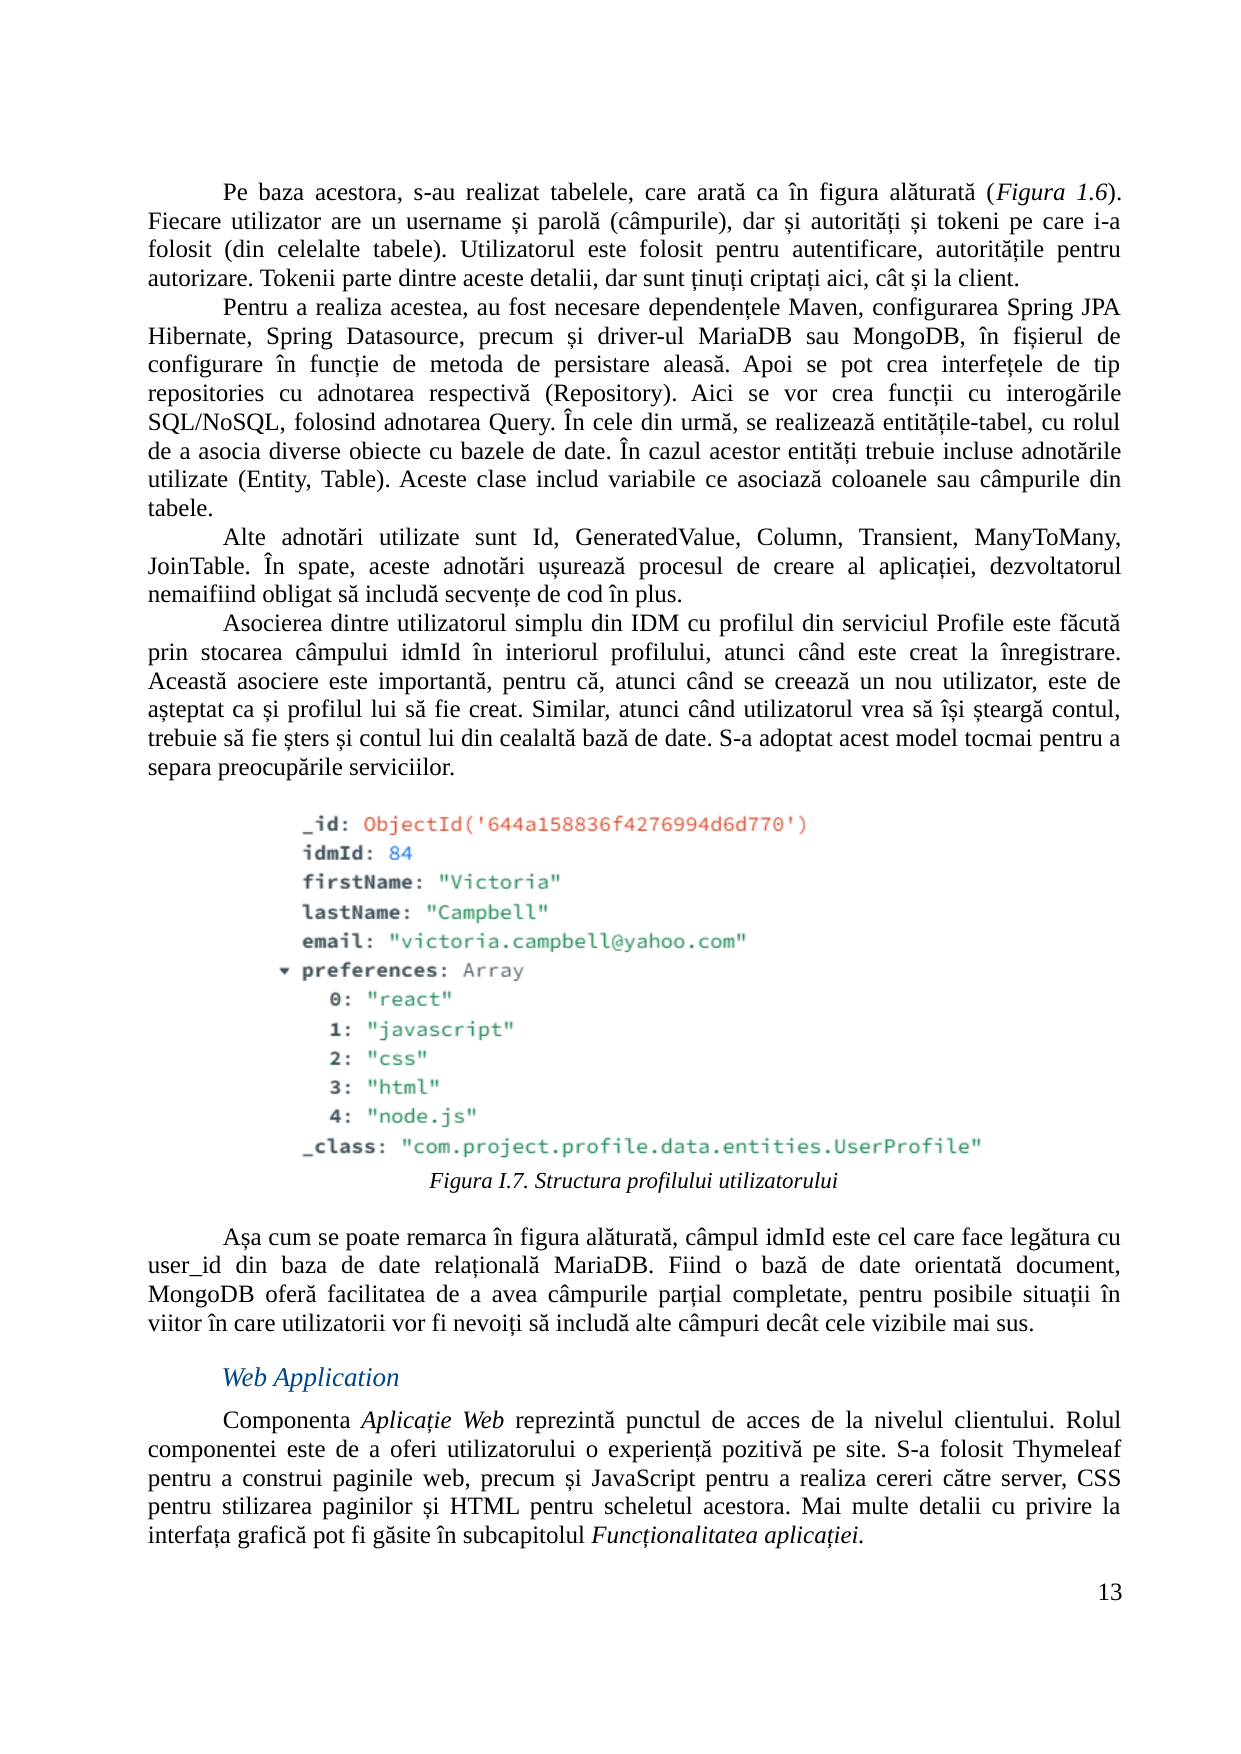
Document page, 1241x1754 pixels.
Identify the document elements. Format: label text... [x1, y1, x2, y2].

text Pe baza acestora, s-au realizat tabelele, care arată ca în figura alăturată (Figura 1.6). Fiecare utilizator are un username și parolă (câmpurile), dar și autorități și tokeni pe care i-a folosit (din celelalte tabele). Utilizatorul este folosit pentru autentificare, autoritățile pentru autorizare. Tokenii parte dintre aceste detalii, dar sunt ținuți criptați aici, cât și la client. [148, 177, 1122, 292]
text Figura I.7. Structura profilului utilizatorului [148, 1167, 1122, 1193]
text Asocierea dintre utilizatorul simplu din IDM cu profilul din serviciul Profile este făcută prin stocarea câmpului idmId în interiorul profilului, atunci când este creat la înregistrare. Această asociere este importantă, pentru că, atunci când se creează un nou utilizator, este de așteptat ca și profilul lui să fie creat. Similar, atunci când utilizatorul vrea să își șteargă contul, trebuie să fie șters și contul lui din cealaltă bază de date. S-a adoptat acest model tocmai pentru a separa preocupările serviciilor. [148, 608, 1122, 781]
text Componenta Aplicație Web reprezintă punctul de acces de la nivelul clientului. Rolul componentei este de a oferi utilizatorului o experiență pozitivă pe site. S-a folosit Thymeleaf pentru a construi paginile web, precum și JavaScript pentru a realiza cereri către server, CSS pentru stilizarea paginilor și HTML pentru scheletul acestora. Mai multe detalii cu privire la interfața grafică pot fi găsite în subcapitolul Funcționalitatea aplicației. [148, 1405, 1122, 1549]
text Pentru a realiza acestea, au fost necesare dependențele Maven, configurarea Spring JPA Hibernate, Spring Datasource, precum și driver-ul MariaDB sau MongoDB, în fișierul de configurare în funcție de metoda de persistare aleasă. Apoi se pot crea interfețele de tip repositories cu adnotarea respectivă (Repository). Aici se vor crea funcții cu interogările SQL/NoSQL, folosind adnotarea Query. În cele din urmă, se realizează entitățile-tabel, cu rolul de a asocia diverse obiecte cu bazele de date. În cazul acestor entități trebuie incluse adnotările utilizate (Entity, Table). Aceste clase includ variabile ce asociază coloanele sau câmpurile din tabele. [148, 292, 1122, 522]
text Alte adnotări utilizate sunt Id, GeneratedValue, Column, Transient, ManyToMany, JoinTable. În spate, aceste adnotări ușurează procesul de creare al aplicației, dezvoltatorul nemaifiind obligat să includă secvențe de cod în plus. [148, 522, 1122, 608]
subtitle Web Application [221, 1362, 1122, 1393]
text Așa cum se poate remarca în figura alăturată, câmpul idmId este cel care face legătura cu user_id din baza de date relațională MariaDB. Fiind o bază de date orientată document, MongoDB oferă facilitatea de a avea câmpurile parțial completate, pentru posibile situații în viitor în care utilizatorii vor fi nevoiți să includă alte câmpuri decât cele vizibile mai sus. [148, 1222, 1122, 1337]
